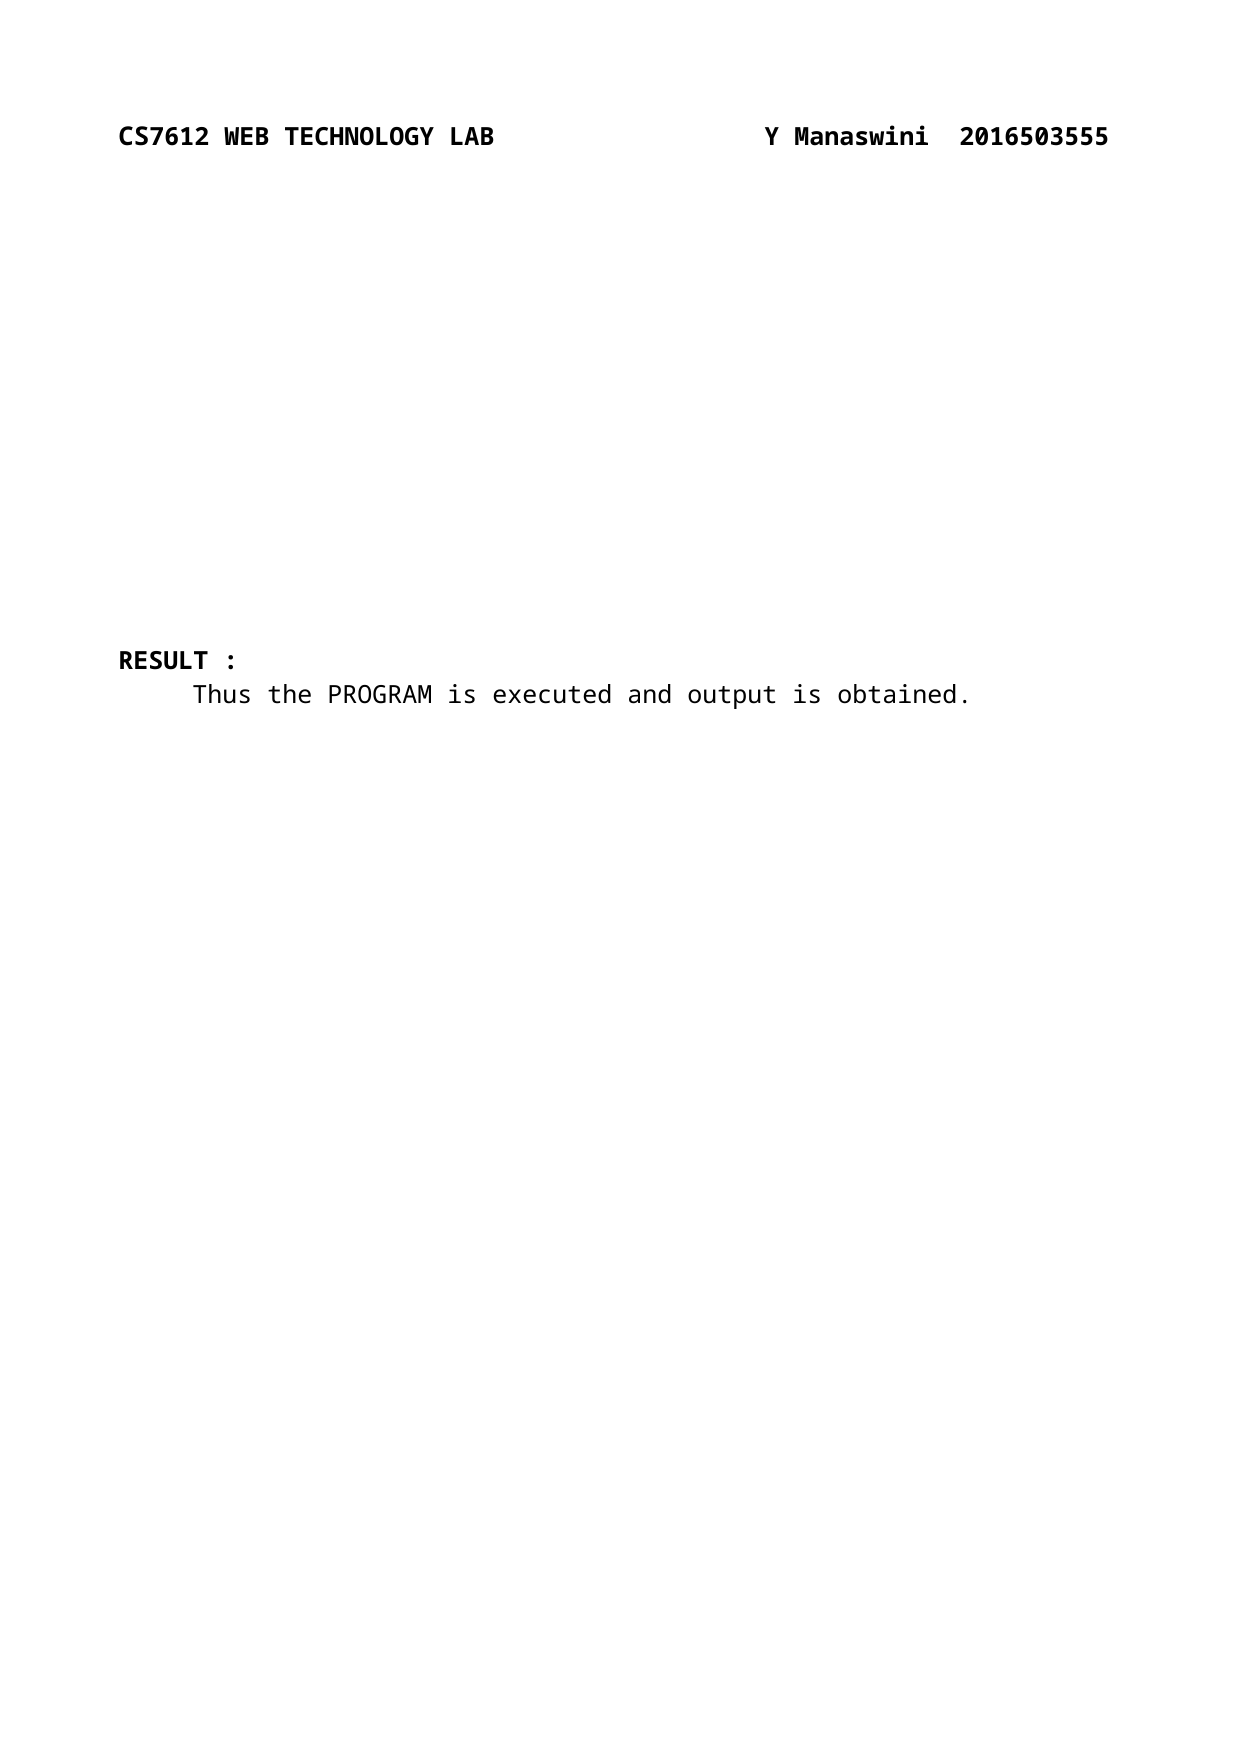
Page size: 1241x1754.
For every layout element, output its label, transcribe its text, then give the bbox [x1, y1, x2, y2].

text RESULT : [118, 642, 1122, 676]
text Thus the PROGRAM is executed and output is obtained. [118, 676, 1122, 710]
